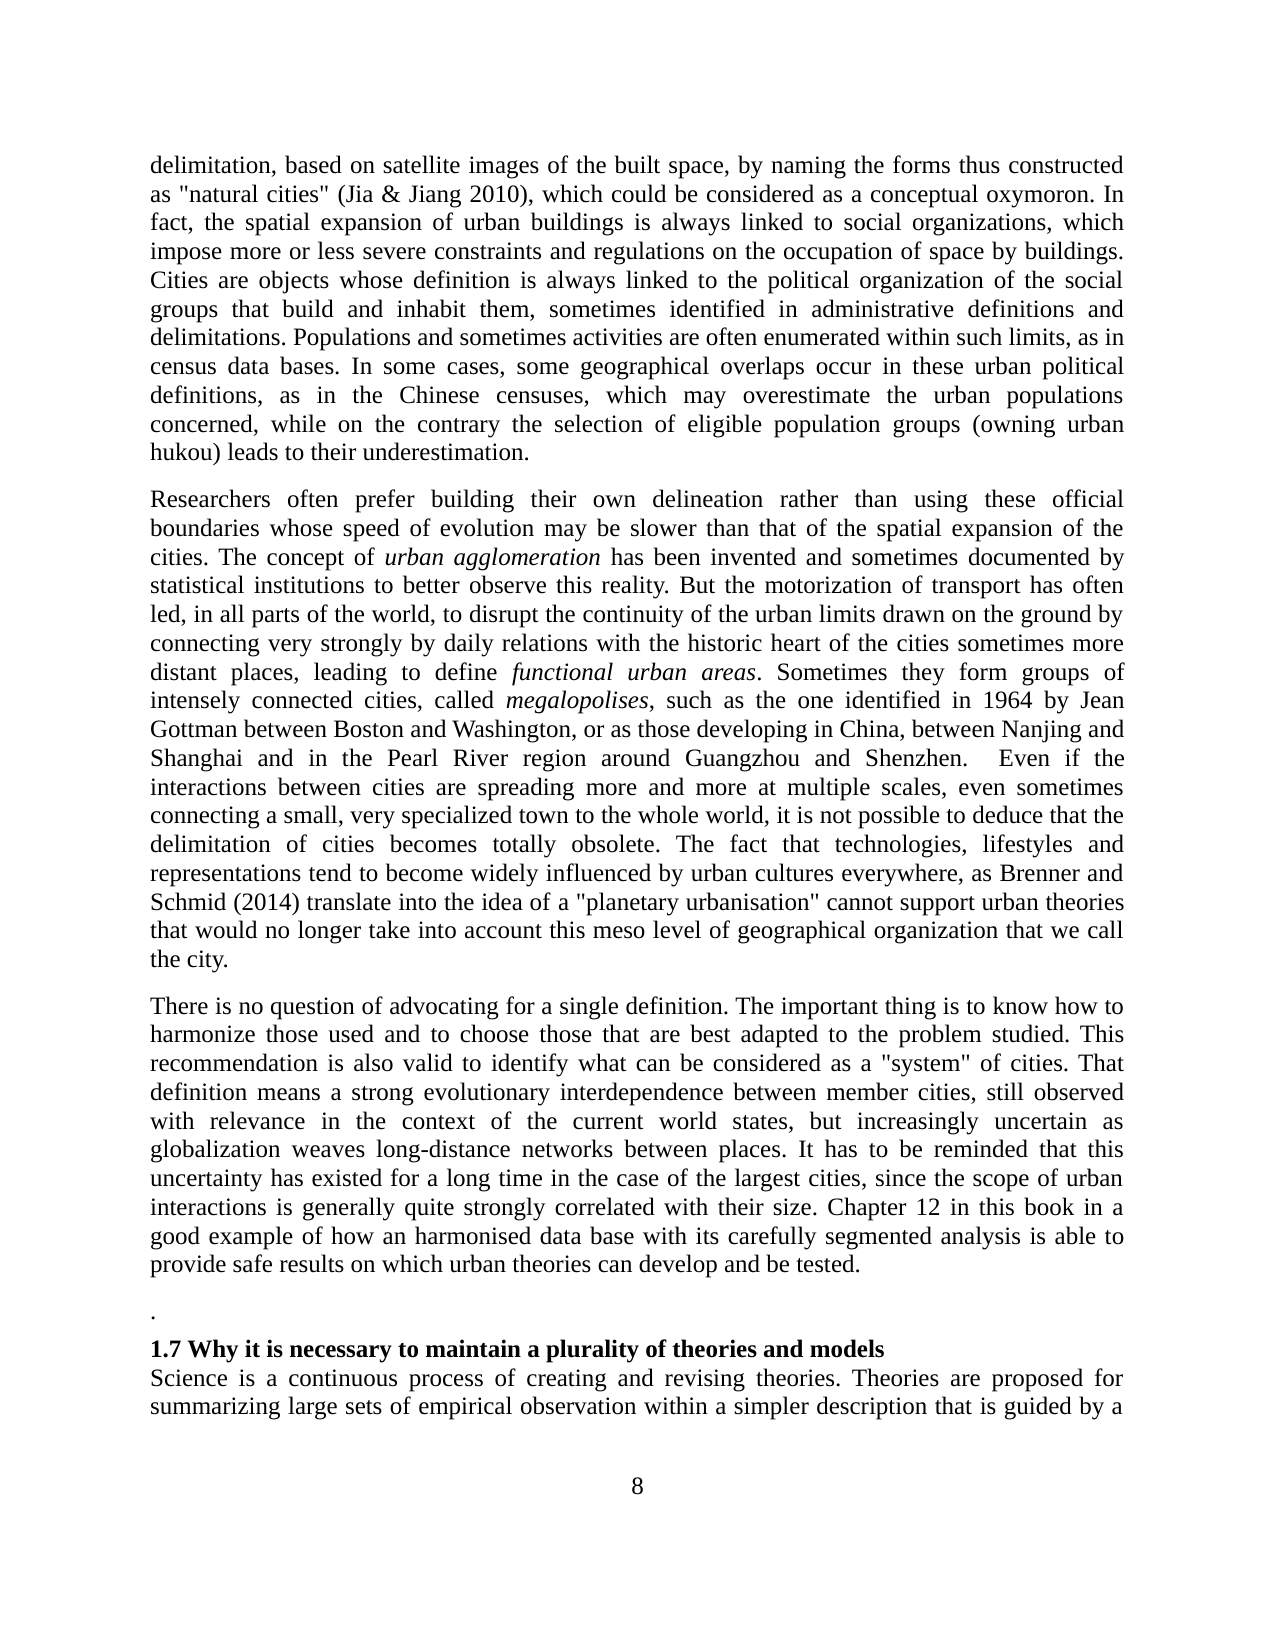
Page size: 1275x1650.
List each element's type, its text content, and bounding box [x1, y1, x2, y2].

text delimitation, based on satellite images of the built space, by naming the forms thus constructed as "natural cities" (Jia & Jiang 2010), which could be considered as a conceptual oxymoron. In fact, the spatial expansion of urban buildings is always linked to social organizations, which impose more or less severe constraints and regulations on the occupation of space by buildings. Cities are objects whose definition is always linked to the political organization of the social groups that build and inhabit them, sometimes identified in administrative definitions and delimitations. Populations and sometimes activities are often enumerated within such limits, as in census data bases. In some cases, some geographical overlaps occur in these urban political definitions, as in the Chinese censuses, which may overestimate the urban populations concerned, while on the contrary the selection of eligible population groups (owning urban hukou) leads to their underestimation. [150, 150, 1125, 466]
text . [150, 1296, 1125, 1325]
text There is no question of advocating for a single definition. The important thing is to know how to harmonize those used and to choose those that are best adapted to the problem studied. This recommendation is also valid to identify what can be considered as a "system" of cities. That definition means a strong evolutionary interdependence between member cities, still observed with relevance in the context of the current world states, but increasingly uncertain as globalization weaves long-distance networks between places. It has to be reminded that this uncertainty has existed for a long time in the case of the largest cities, since the scope of urban interactions is generally quite strongly correlated with their size. Chapter 12 in this book in a good example of how an harmonised data base with its carefully segmented analysis is able to provide safe results on which urban theories can develop and be tested. [150, 991, 1125, 1278]
text Researchers often prefer building their own delineation rather than using these official boundaries whose speed of evolution may be slower than that of the spatial expansion of the cities. The concept of urban agglomeration has been invented and sometimes documented by statistical institutions to better observe this reality. But the motorization of transport has often led, in all parts of the world, to disrupt the continuity of the urban limits drawn on the ground by connecting very strongly by daily relations with the historic heart of the cities sometimes more distant places, leading to define functional urban areas. Sometimes they form groups of intensely connected cities, called megalopolises, such as the one identified in 1964 by Jean Gottman between Boston and Washington, or as those developing in China, between Nanjing and Shanghai and in the Pearl River region around Guangzhou and Shenzhen. Even if the interactions between cities are spreading more and more at multiple scales, even sometimes connecting a small, very specialized town to the whole world, it is not possible to deduce that the delimitation of cities becomes totally obsolete. The fact that technologies, lifestyles and representations tend to become widely influenced by urban cultures everywhere, as Brenner and Schmid (2014) translate into the idea of ​​a "planetary urbanisation" cannot support urban theories that would no longer take into account this meso level of geographical organization that we call the city. [150, 484, 1125, 973]
text 1.7 Why it is necessary to maintain a plurality of theories and models [150, 1334, 1125, 1363]
text Science is a continuous process of creating and revising theories. Theories are proposed for summarizing large sets of empirical observation within a simpler description that is guided by a [150, 1363, 1125, 1420]
